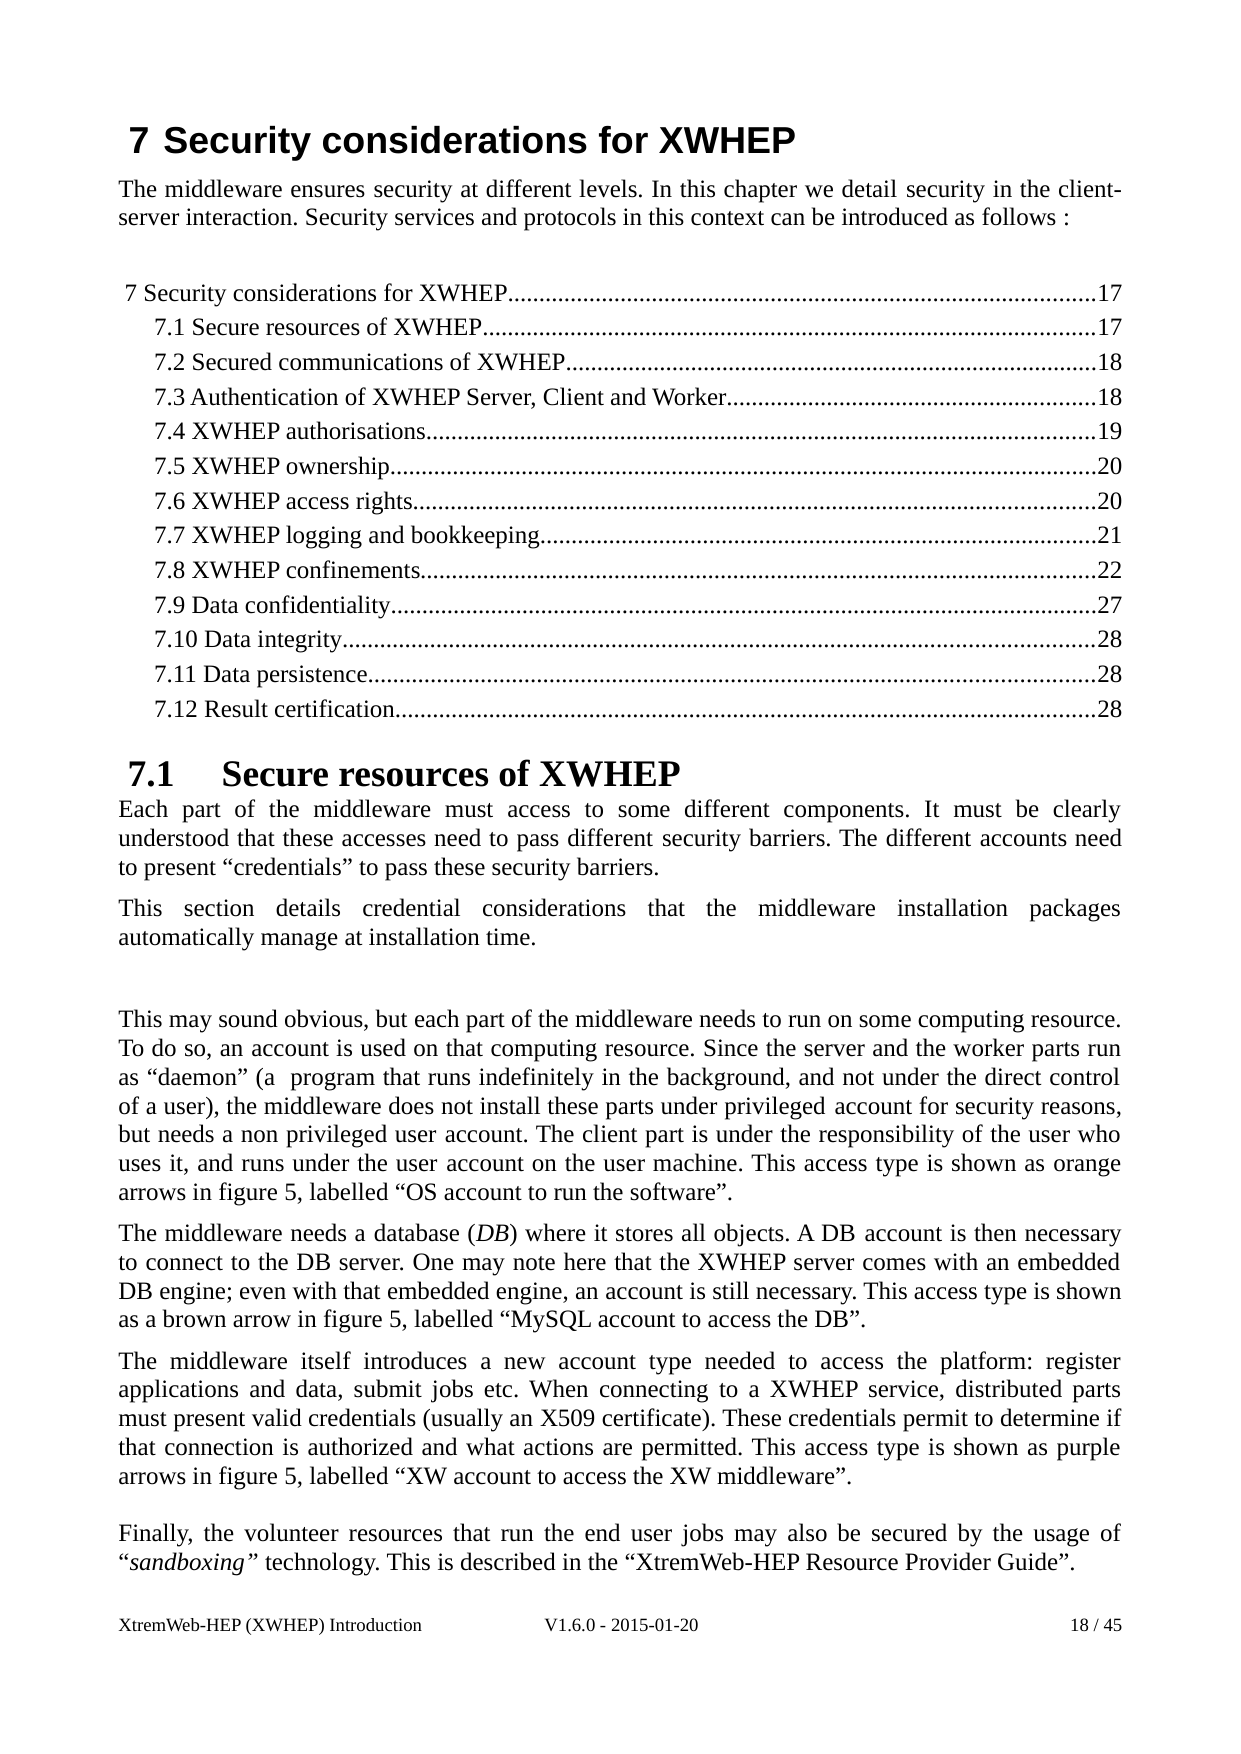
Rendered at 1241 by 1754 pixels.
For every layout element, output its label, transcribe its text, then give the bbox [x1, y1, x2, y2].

text 7.6 XWHEP access rights 20 [148, 486, 1122, 514]
text Finally, the volunteer resources that run the end user jobs may also be secured by the usage of “sandboxing” technology. This is described in the “XtremWeb-HEP Resource Provider Guide”. [118, 1518, 1122, 1576]
text The middleware itself introduces a new account type needed to access the platform: register applications and data, submit jobs etc. When connecting to a XWHEP service, distributed parts must present valid credentials (usually an X509 certificate). These credentials permit to determine if that connection is authorized and what actions are permitted. This access type is shown as purple arrows in figure 5, labelled “XW account to access the XW middleware”. [118, 1346, 1122, 1489]
text 7.11 Data persistence 28 [148, 659, 1122, 688]
text 7.12 Result certification 28 [148, 694, 1122, 723]
text 7.10 Data integrity 28 [148, 624, 1122, 653]
text Each part of the middleware must access to some different components. It must be clearly understood that these accesses need to pass different security barriers. The different accounts need to present “credentials” to pass these security barriers. [118, 794, 1122, 881]
text 7.8 XWHEP confinements 22 [148, 555, 1122, 584]
text 7.9 Data confidentiality 27 [148, 590, 1122, 619]
text 7.5 XWHEP ownership 20 [148, 451, 1122, 480]
text This section details credential considerations that the middleware installation packages automatically manage at installation time. [118, 893, 1122, 951]
text 7.4 XWHEP authorisations 19 [148, 416, 1122, 445]
text 7 Security considerations for XWHEP 17 [118, 278, 1122, 306]
text The middleware needs a database (DB) where it stores all objects. A DB account is then necessary to connect to the DB server. One may note here that the XWHEP server comes with an embedded DB engine; even with that embedded engine, an account is still necessary. This access type is shown as a brown arrow in figure 5, labelled “MySQL account to access the DB”. [118, 1218, 1122, 1333]
subtitle Secure resources of XWHEP [118, 751, 1122, 794]
text 7.7 XWHEP logging and bookkeeping 21 [148, 521, 1122, 549]
text 7.2 Secured communications of XWHEP 18 [148, 347, 1122, 376]
text The middleware ensures security at different levels. In this chapter we detail security in the client-server interaction. Security services and protocols in this context can be introduced as follows : [118, 174, 1122, 231]
subtitle Security considerations for XWHEP [118, 118, 1122, 161]
text 7.3 Authentication of XWHEP Server, Client and Worker 18 [148, 382, 1122, 411]
text This may sound obvious, but each part of the middleware needs to run on some computing resource. To do so, an account is used on that computing resource. Since the server and the worker parts run as “daemon” (a program that runs indefinitely in the background, and not under the direct control of a user), the middleware does not install these parts under privileged account for security reasons, but needs a non privileged user account. The client part is under the responsibility of the user who uses it, and runs under the user account on the user machine. This access type is shown as orange arrows in figure 5, labelled “OS account to run the software”. [118, 1004, 1122, 1206]
text 7.1 Secure resources of XWHEP 17 [148, 312, 1122, 341]
